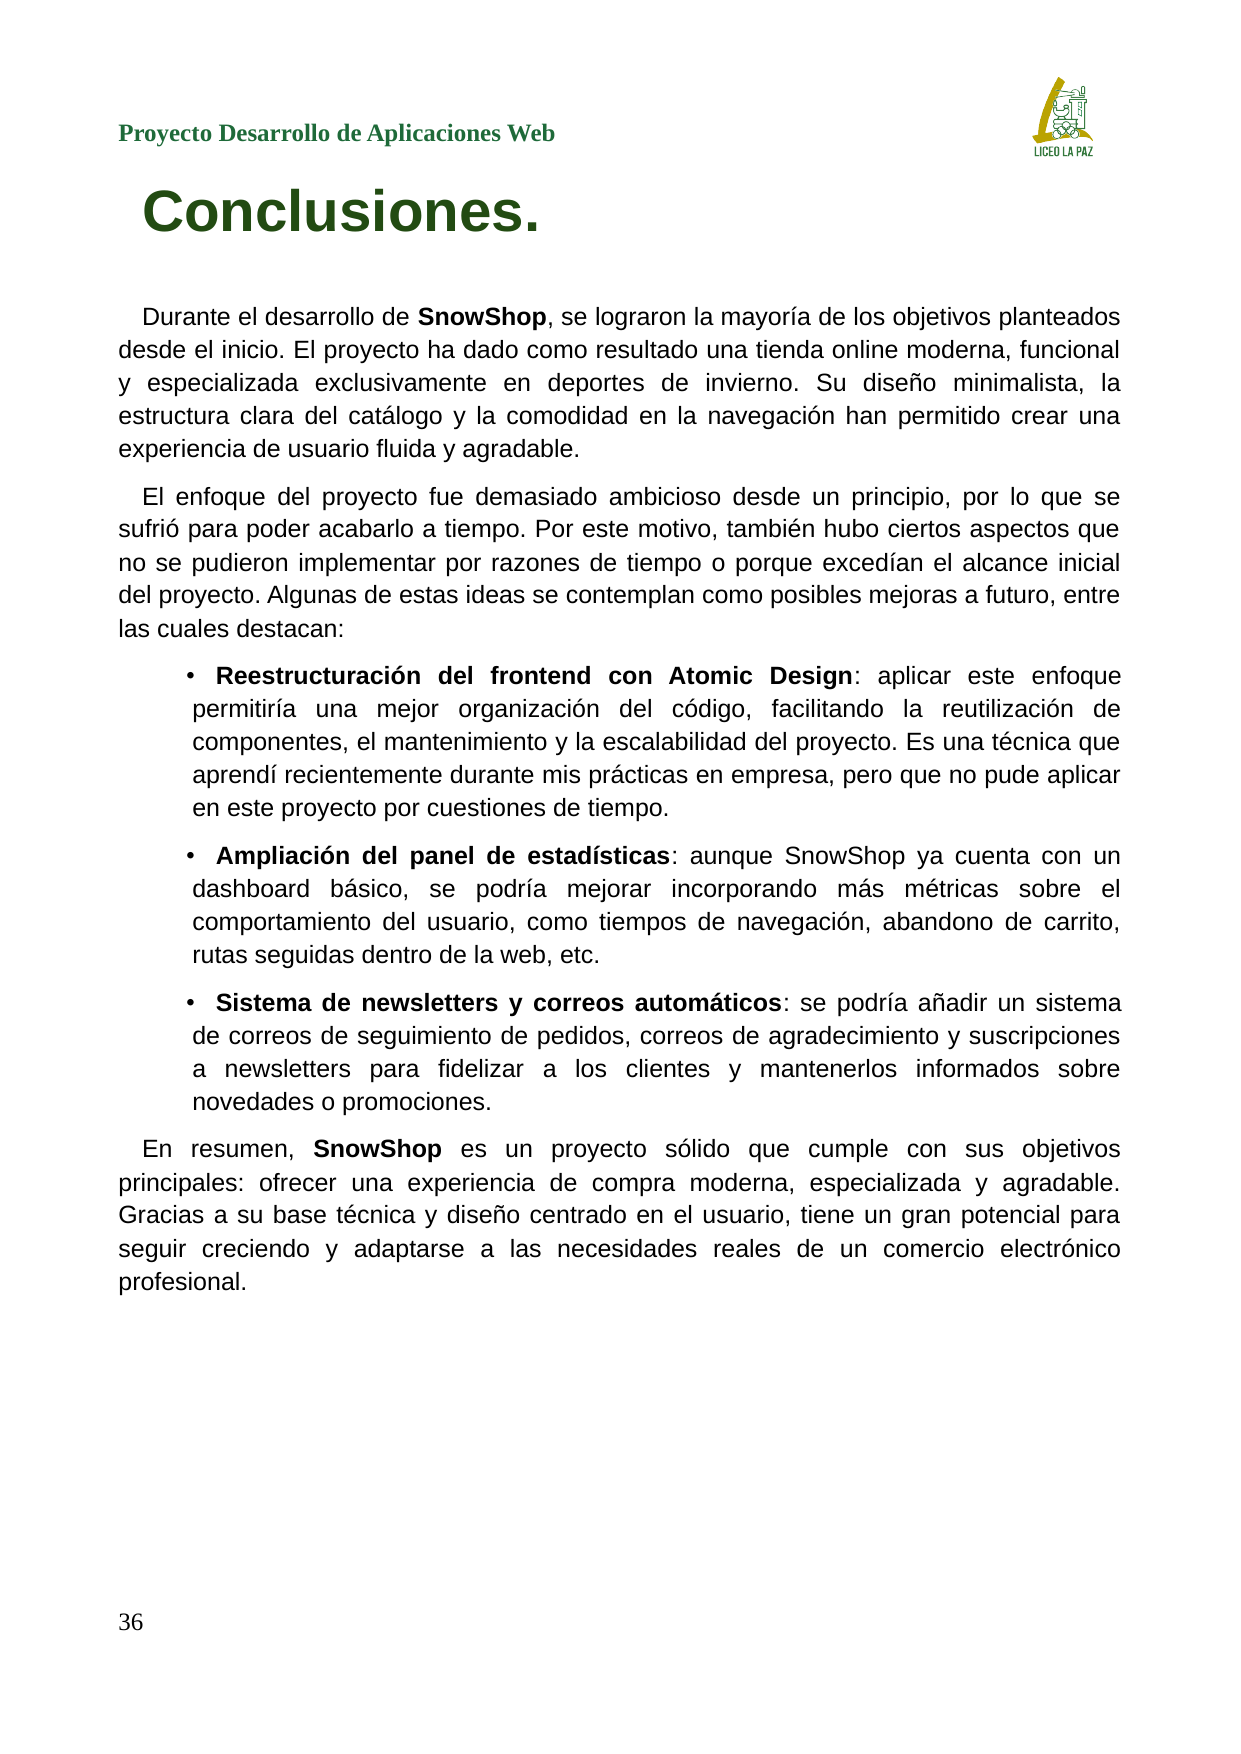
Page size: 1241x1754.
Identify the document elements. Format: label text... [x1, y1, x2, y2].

text Durante el desarrollo de SnowShop, se lograron la mayoría de los objetivos planteados desde el inicio. El proyecto ha dado como resultado una tienda online moderna, funcional y especializada exclusivamente en deportes de invierno. Su diseño minimalista, la estructura clara del catálogo y la comodidad en la navegación han permitido crear una experiencia de usuario fluida y agradable. [118, 302, 1122, 463]
text En resumen, SnowShop es un proyecto sólido que cumple con sus objetivos principales: ofrecer una experiencia de compra moderna, especializada y agradable. Gracias a su base técnica y diseño centrado en el usuario, tiene un gran potencial para seguir creciendo y adaptarse a las necesidades reales de un comercio electrónico profesional. [118, 1134, 1122, 1295]
subtitle Conclusiones. [118, 177, 1122, 244]
list Sistema de newsletters y correos automáticos: se podría añadir un sistema de correos de seguimiento de pedidos, correos de agradecimiento y suscripciones a newsletters para fidelizar a los clientes y mantenerlos informados sobre novedades o promociones. [162, 988, 1122, 1116]
text El enfoque del proyecto fue demasiado ambicioso desde un principio, por lo que se sufrió para poder acabarlo a tiempo. Por este motivo, también hubo ciertos aspectos que no se pudieron implementar por razones de tiempo o porque excedían el alcance inicial del proyecto. Algunas de estas ideas se contemplan como posibles mejoras a futuro, entre las cuales destacan: [118, 481, 1122, 642]
list Ampliación del panel de estadísticas: aunque SnowShop ya cuenta con un dashboard básico, se podría mejorar incorporando más métricas sobre el comportamiento del usuario, como tiempos de navegación, abandono de carrito, rutas seguidas dentro de la web, etc. [162, 841, 1122, 969]
picture [1025, 70, 1100, 165]
list Reestructuración del frontend con Atomic Design: aplicar este enfoque permitiría una mejor organización del código, facilitando la reutilización de componentes, el mantenimiento y la escalabilidad del proyecto. Es una técnica que aprendí recientemente durante mis prácticas en empresa, pero que no pude aplicar en este proyecto por cuestiones de tiempo. [162, 661, 1122, 822]
